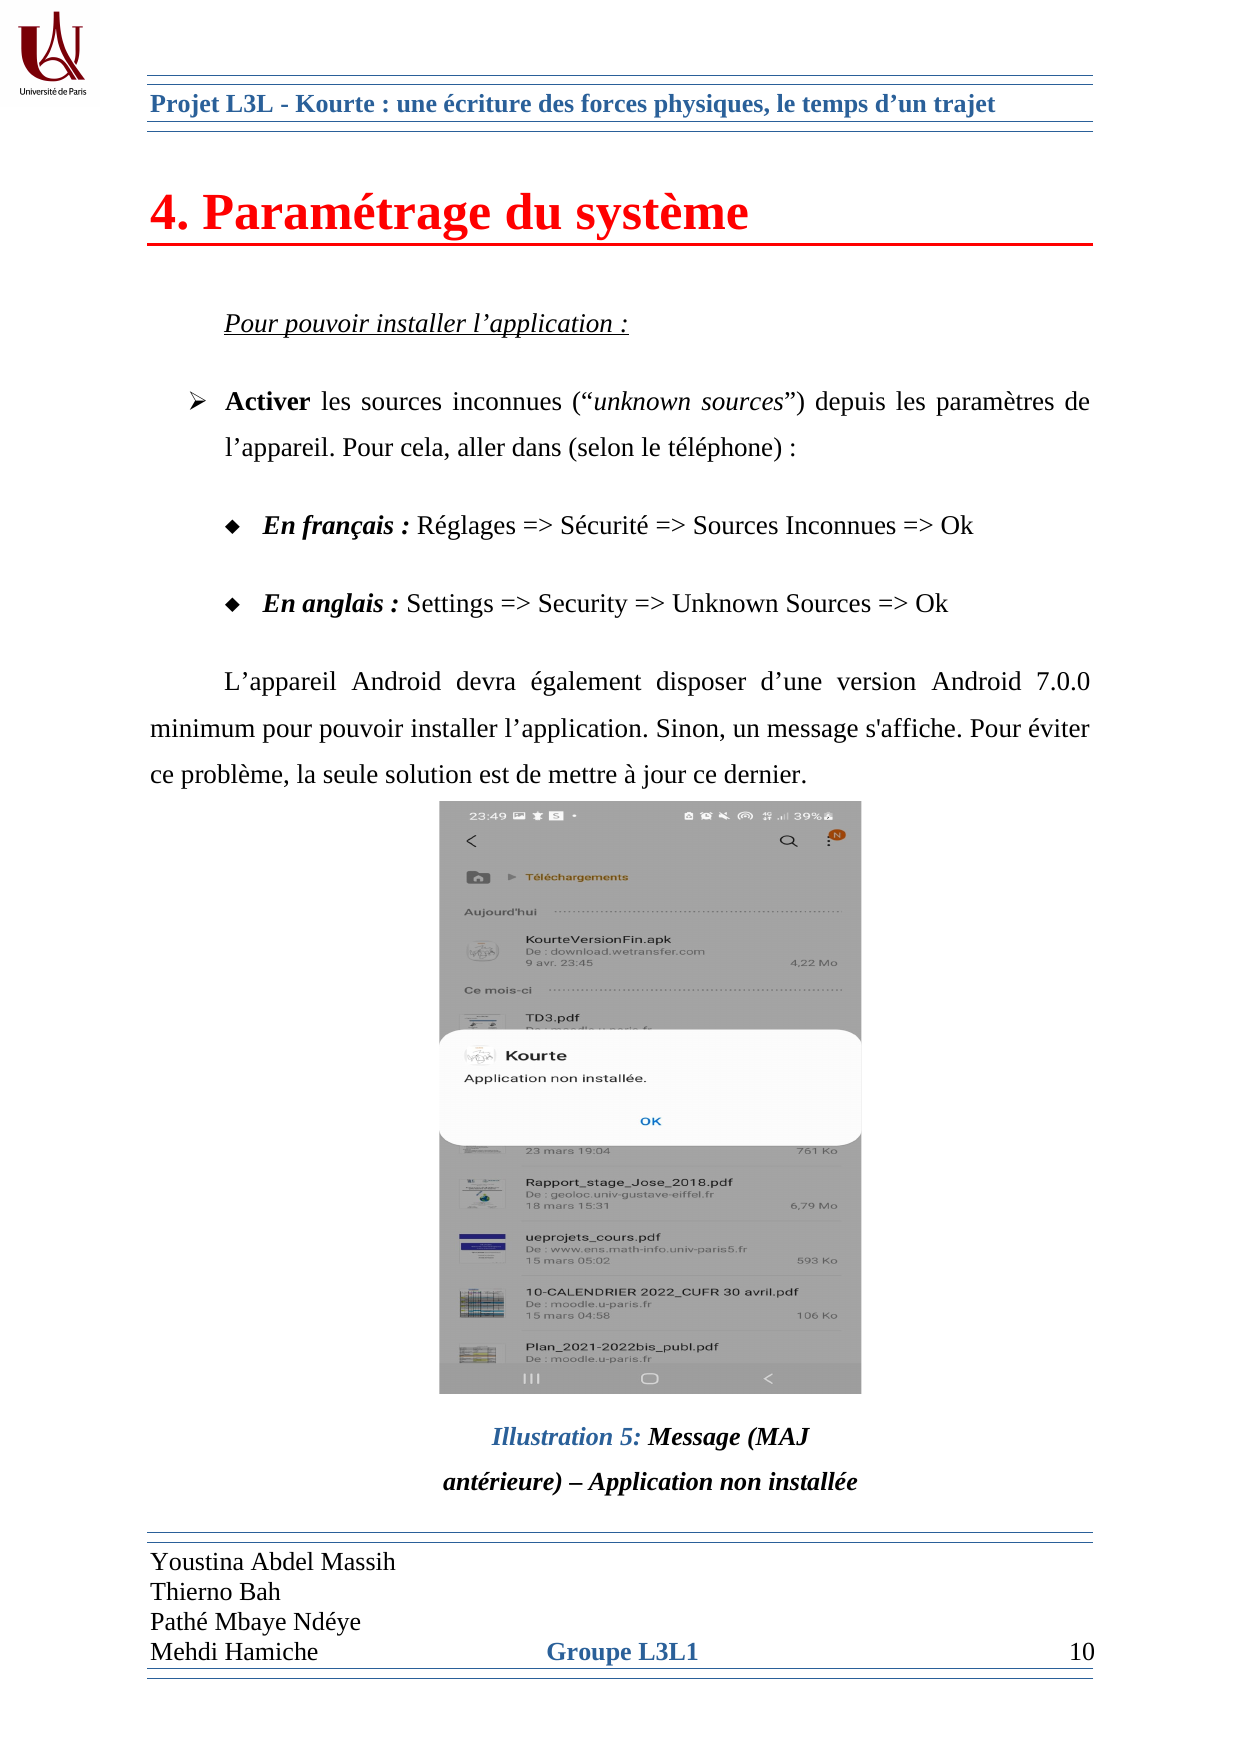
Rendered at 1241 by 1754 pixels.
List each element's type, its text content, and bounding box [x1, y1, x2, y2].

subtitle 4. Paramétrage du système [147, 178, 1093, 243]
list En français : Réglages => Sécurité => Sources Inconnues => Ok [225, 509, 1090, 540]
list Activer les sources inconnues (“unknown sources”) depuis les paramètres de l’appareil. Pour cela, aller dans (selon le téléphone) : [187, 385, 1090, 462]
picture [439, 801, 862, 1394]
list Illustration 5: Message (MAJ antérieure) – Application non installée [439, 1394, 862, 1496]
picture [0, 0, 101, 107]
list En anglais : Settings => Security => Unknown Sources => Ok [225, 587, 1090, 618]
list L’appareil Android devra également disposer d’une version Android 7.0.0 minimum pour pouvoir installer l’application. Sinon, un message s'affiche. Pour éviter ce problème, la seule solution est de mettre à jour ce dernier. [150, 665, 1090, 789]
text Pour pouvoir installer l’application : [150, 307, 1090, 338]
